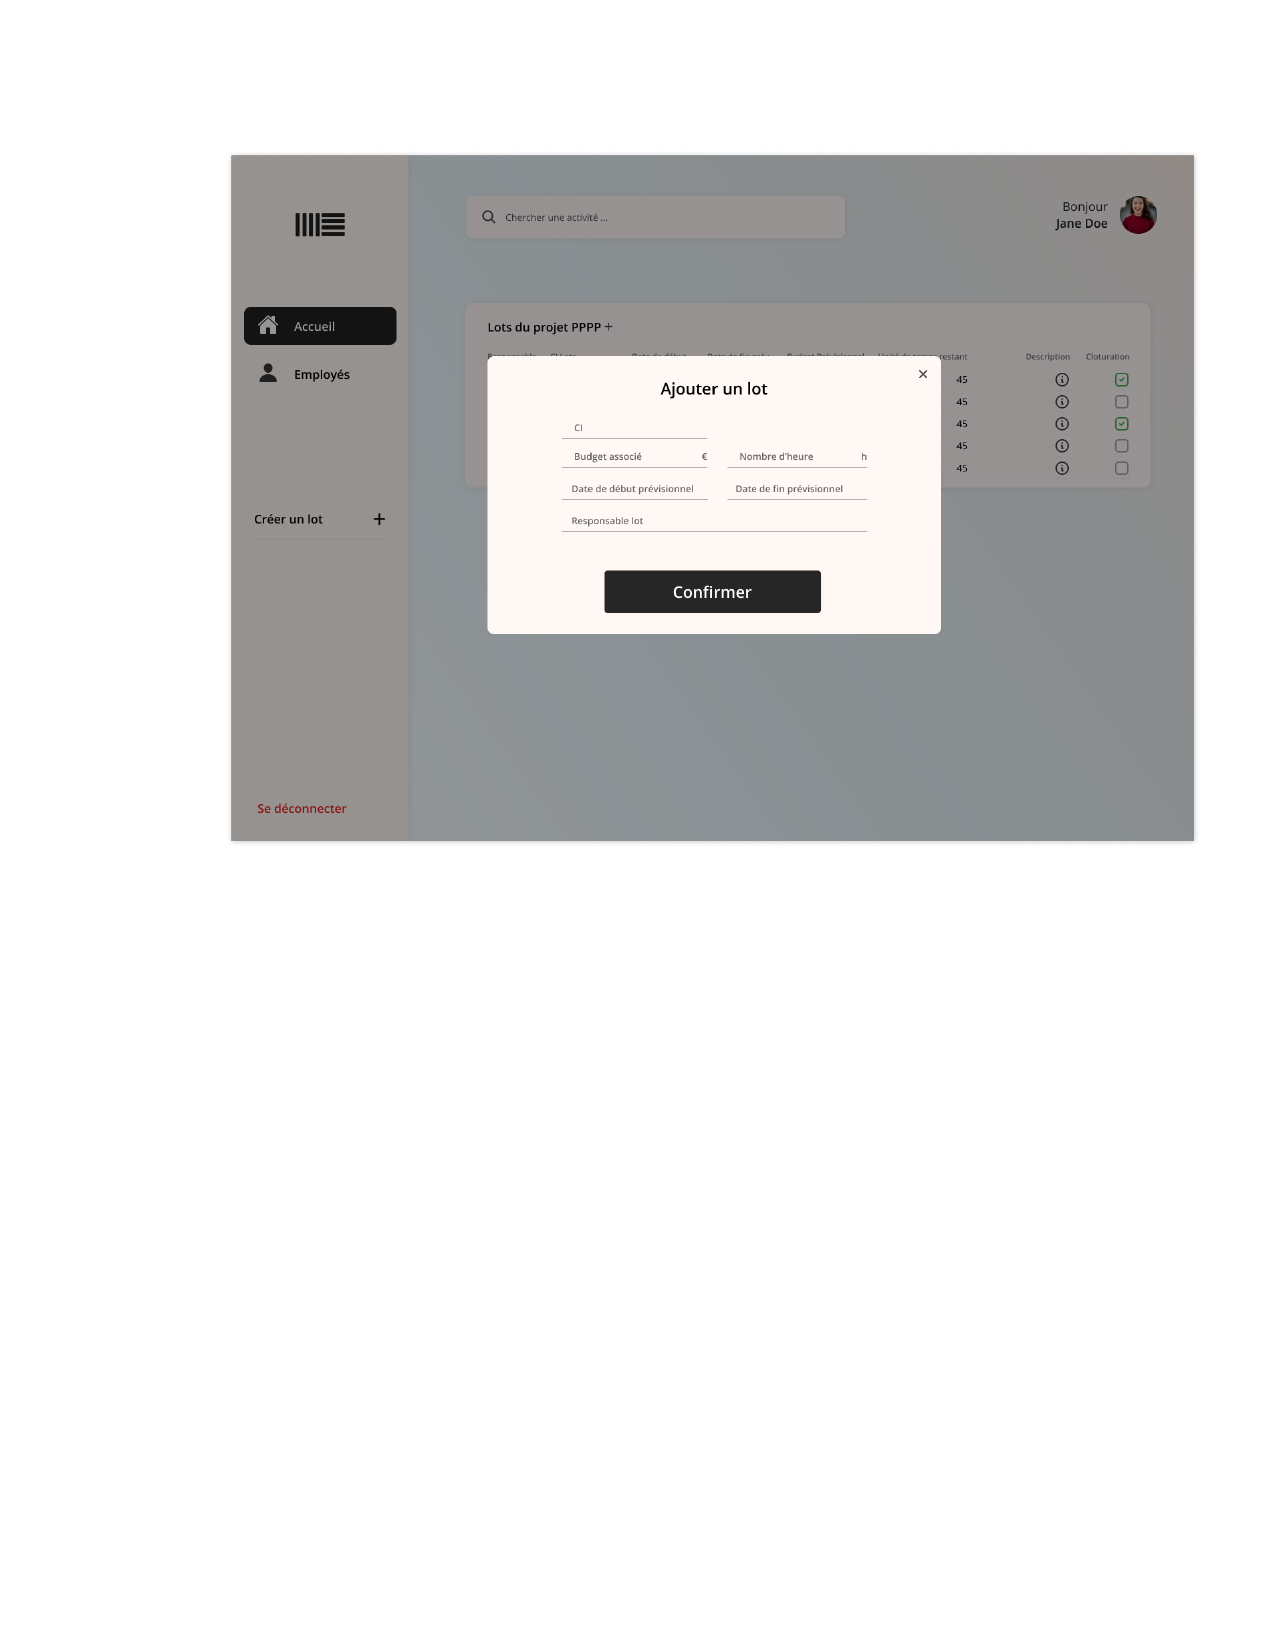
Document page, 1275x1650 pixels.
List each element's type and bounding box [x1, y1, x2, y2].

picture [225, 150, 1200, 848]
